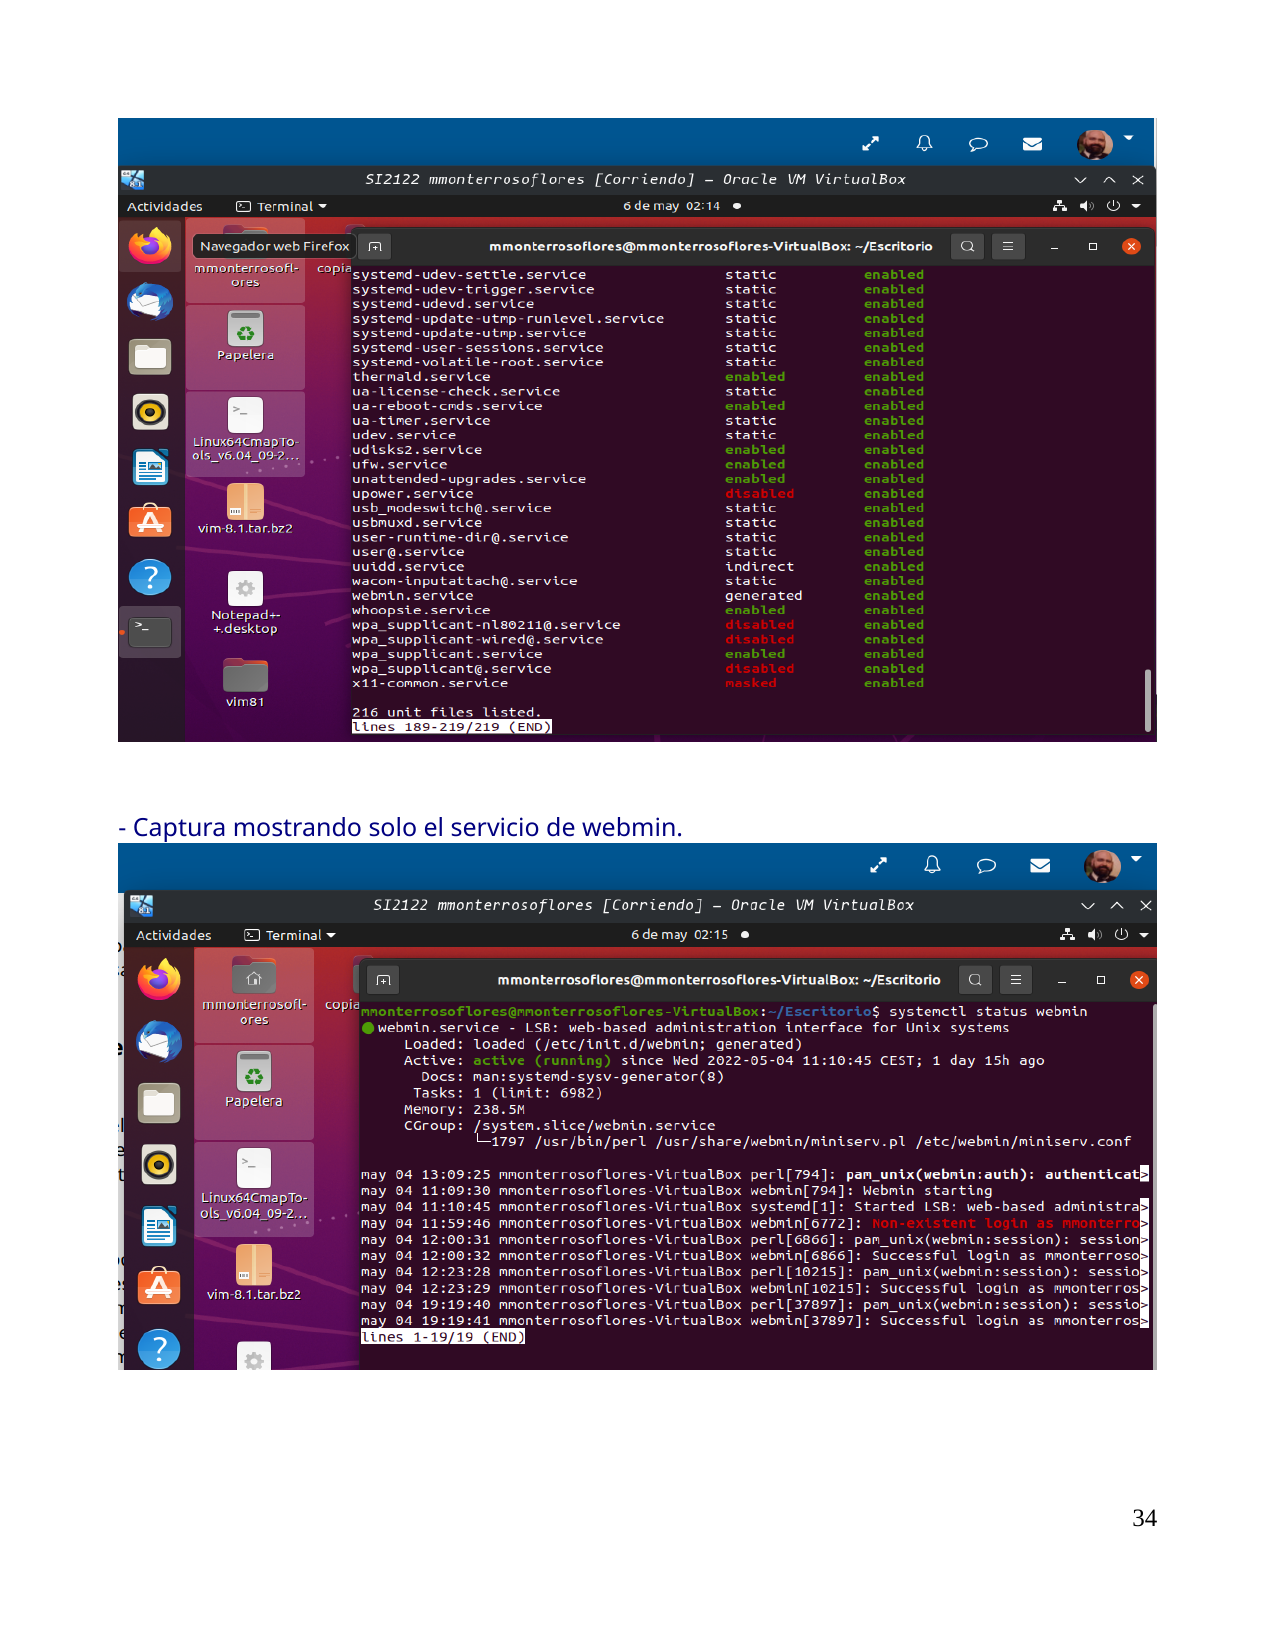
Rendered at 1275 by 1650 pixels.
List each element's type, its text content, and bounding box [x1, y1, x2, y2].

picture [118, 118, 1157, 742]
table_cell [118, 742, 1157, 776]
picture [118, 843, 1157, 1370]
text - Captura mostrando solo el servicio de webmin. [118, 810, 1157, 843]
table_header [118, 1370, 1157, 1403]
